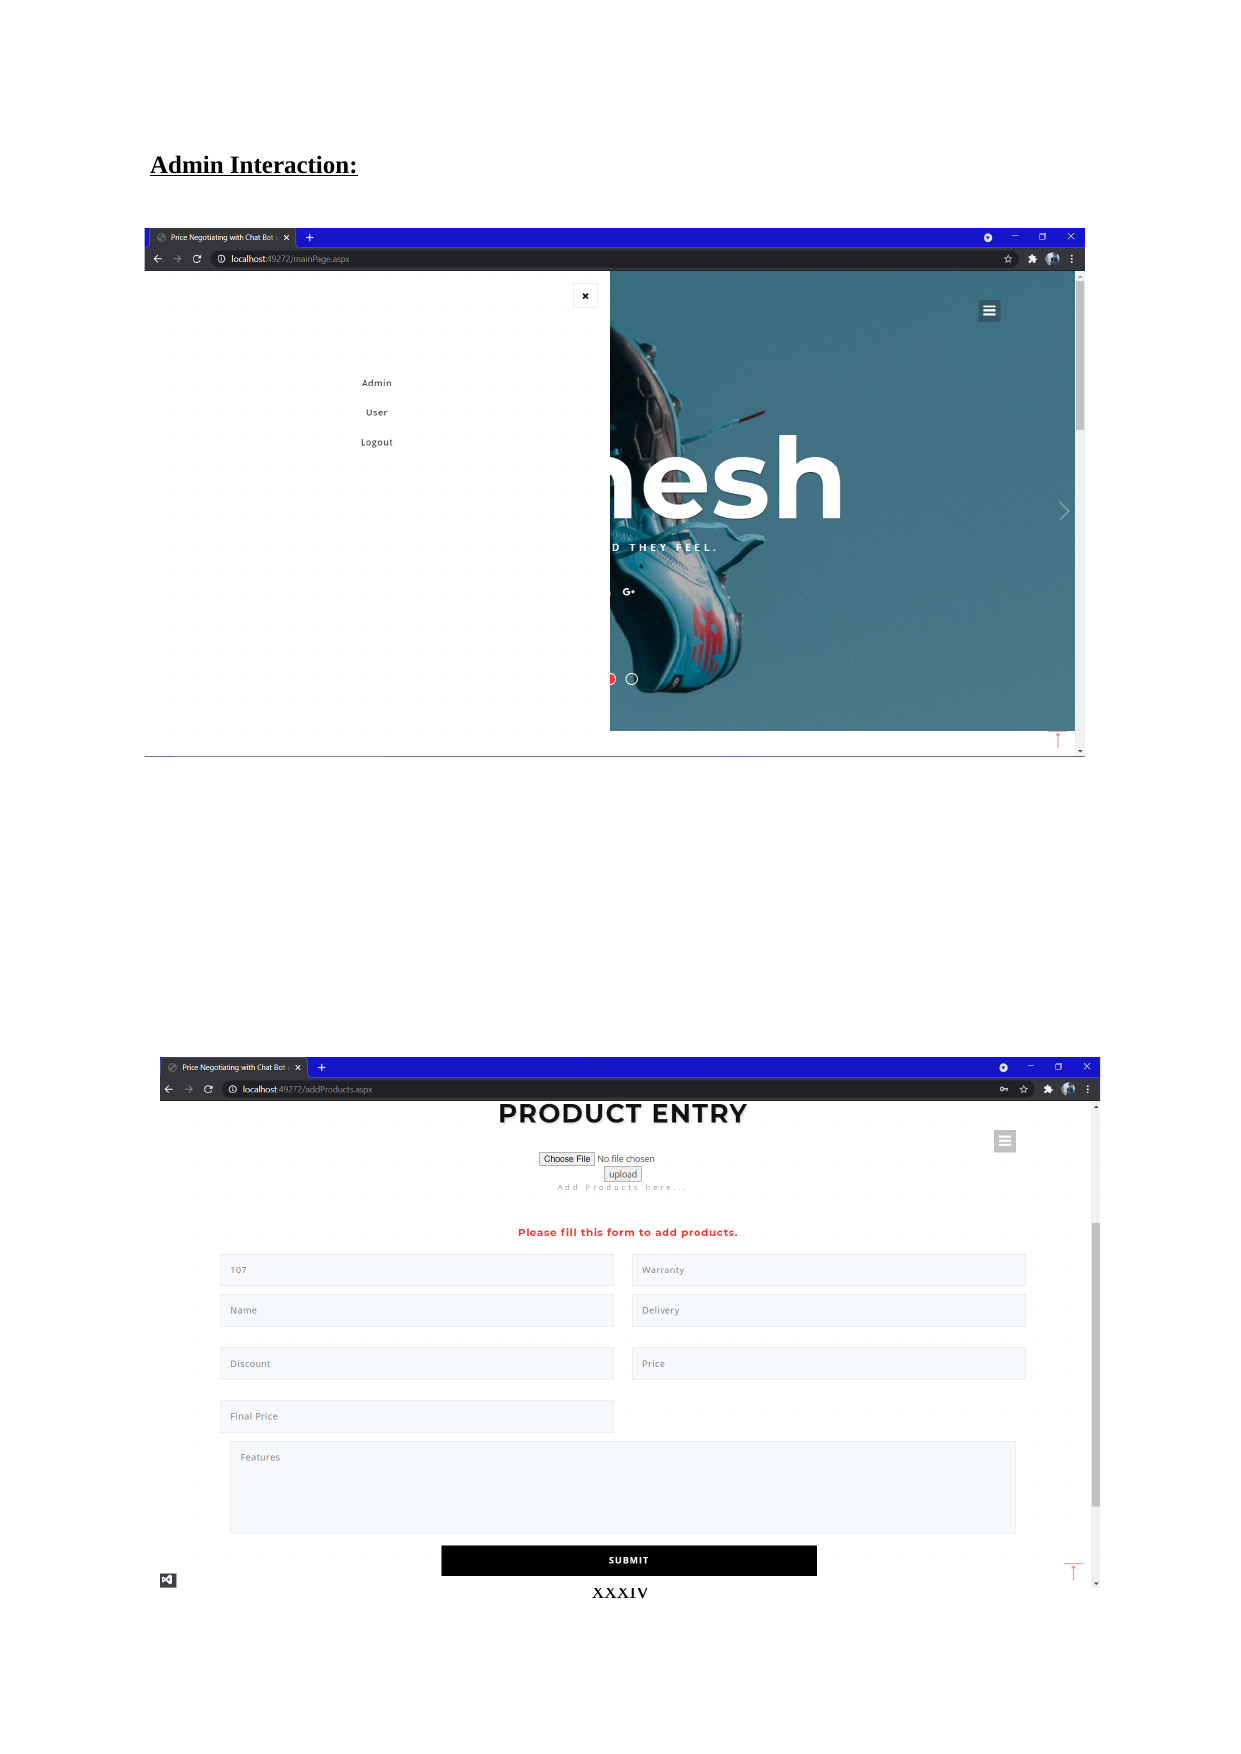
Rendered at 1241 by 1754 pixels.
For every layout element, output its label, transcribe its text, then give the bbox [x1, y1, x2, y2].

picture [144, 228, 1085, 757]
picture [160, 1057, 1101, 1588]
text Admin Interaction: [150, 150, 1090, 179]
